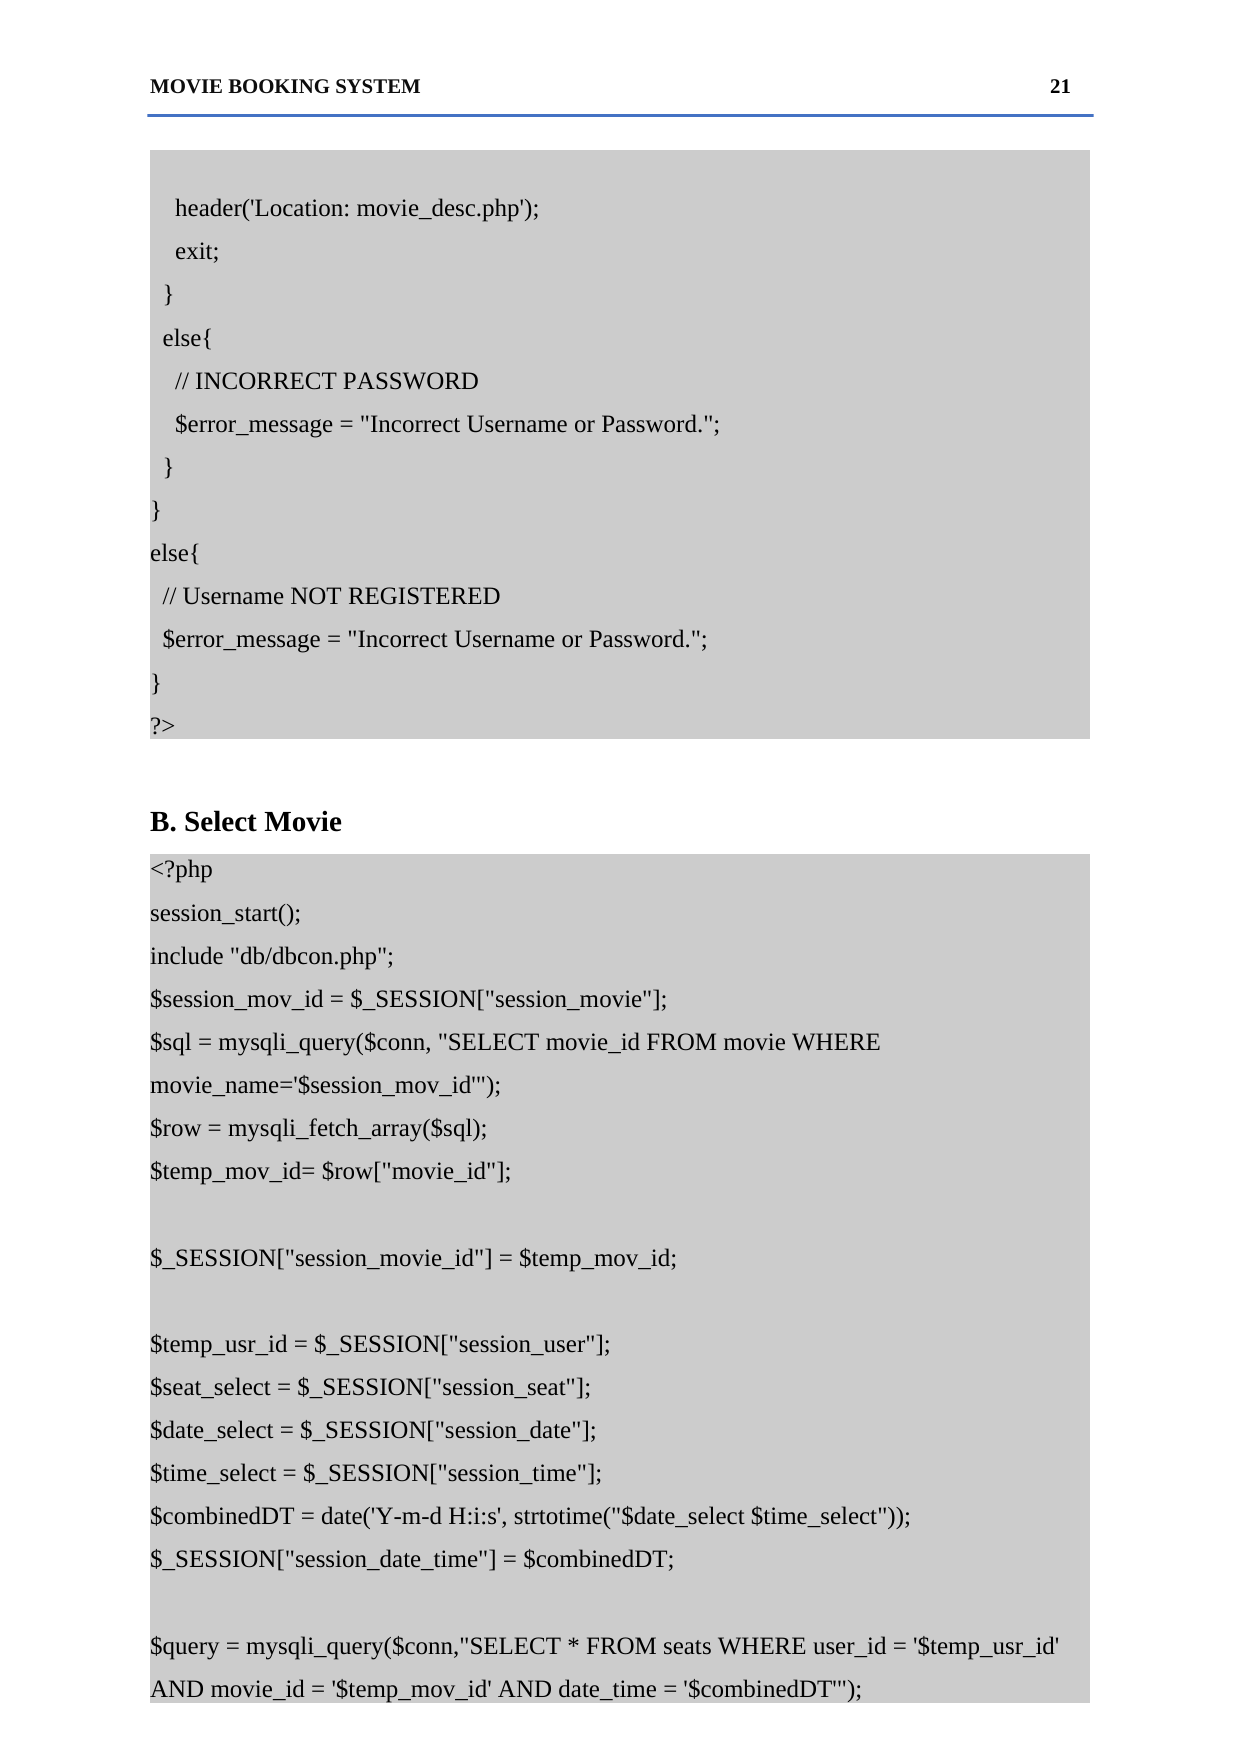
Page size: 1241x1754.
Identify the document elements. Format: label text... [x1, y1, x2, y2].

text // Username NOT REGISTERED [150, 581, 1090, 610]
text include "db/dbcon.php"; [150, 941, 1090, 969]
text else{ [150, 538, 1090, 567]
text } [150, 279, 1090, 308]
text $combinedDT = date('Y-m-d H:i:s', strtotime("$date_select $time_select")); [150, 1501, 1090, 1530]
text exit; [150, 236, 1090, 265]
text $_SESSION["session_movie_id"] = $temp_mov_id; [150, 1243, 1090, 1271]
text $row = mysqli_fetch_array($sql); [150, 1113, 1090, 1142]
text // INCORRECT PASSWORD [150, 366, 1090, 394]
text $time_select = $_SESSION["session_time"]; [150, 1458, 1090, 1487]
text else{ [150, 323, 1090, 351]
text ?> [150, 711, 1090, 739]
text $sql = mysqli_query($conn, "SELECT movie_id FROM movie WHERE movie_name='$session_mov_id'"); [150, 1027, 1090, 1099]
text } [150, 452, 1090, 481]
text header('Location: movie_desc.php'); [150, 193, 1090, 222]
text $date_select = $_SESSION["session_date"]; [150, 1415, 1090, 1444]
text $error_message = "Incorrect Username or Password."; [150, 409, 1090, 438]
text $temp_mov_id= $row["movie_id"]; [150, 1156, 1090, 1185]
text } [150, 668, 1090, 696]
text $query = mysqli_query($conn,"SELECT * FROM seats WHERE user_id = '$temp_usr_id' AND movie_id = '$temp_mov_id' AND date_time = '$combinedDT'"); [150, 1631, 1090, 1703]
text $_SESSION["session_date_time"] = $combinedDT; [150, 1544, 1090, 1573]
text $seat_select = $_SESSION["session_seat"]; [150, 1372, 1090, 1401]
text $temp_usr_id = $_SESSION["session_user"]; [150, 1329, 1090, 1358]
text session_start(); [150, 898, 1090, 926]
text } [150, 495, 1090, 524]
text $session_mov_id = $_SESSION["session_movie"]; [150, 984, 1090, 1013]
text B. Select Movie [150, 804, 1090, 838]
text $error_message = "Incorrect Username or Password."; [150, 624, 1090, 653]
text <?php [150, 854, 1090, 883]
